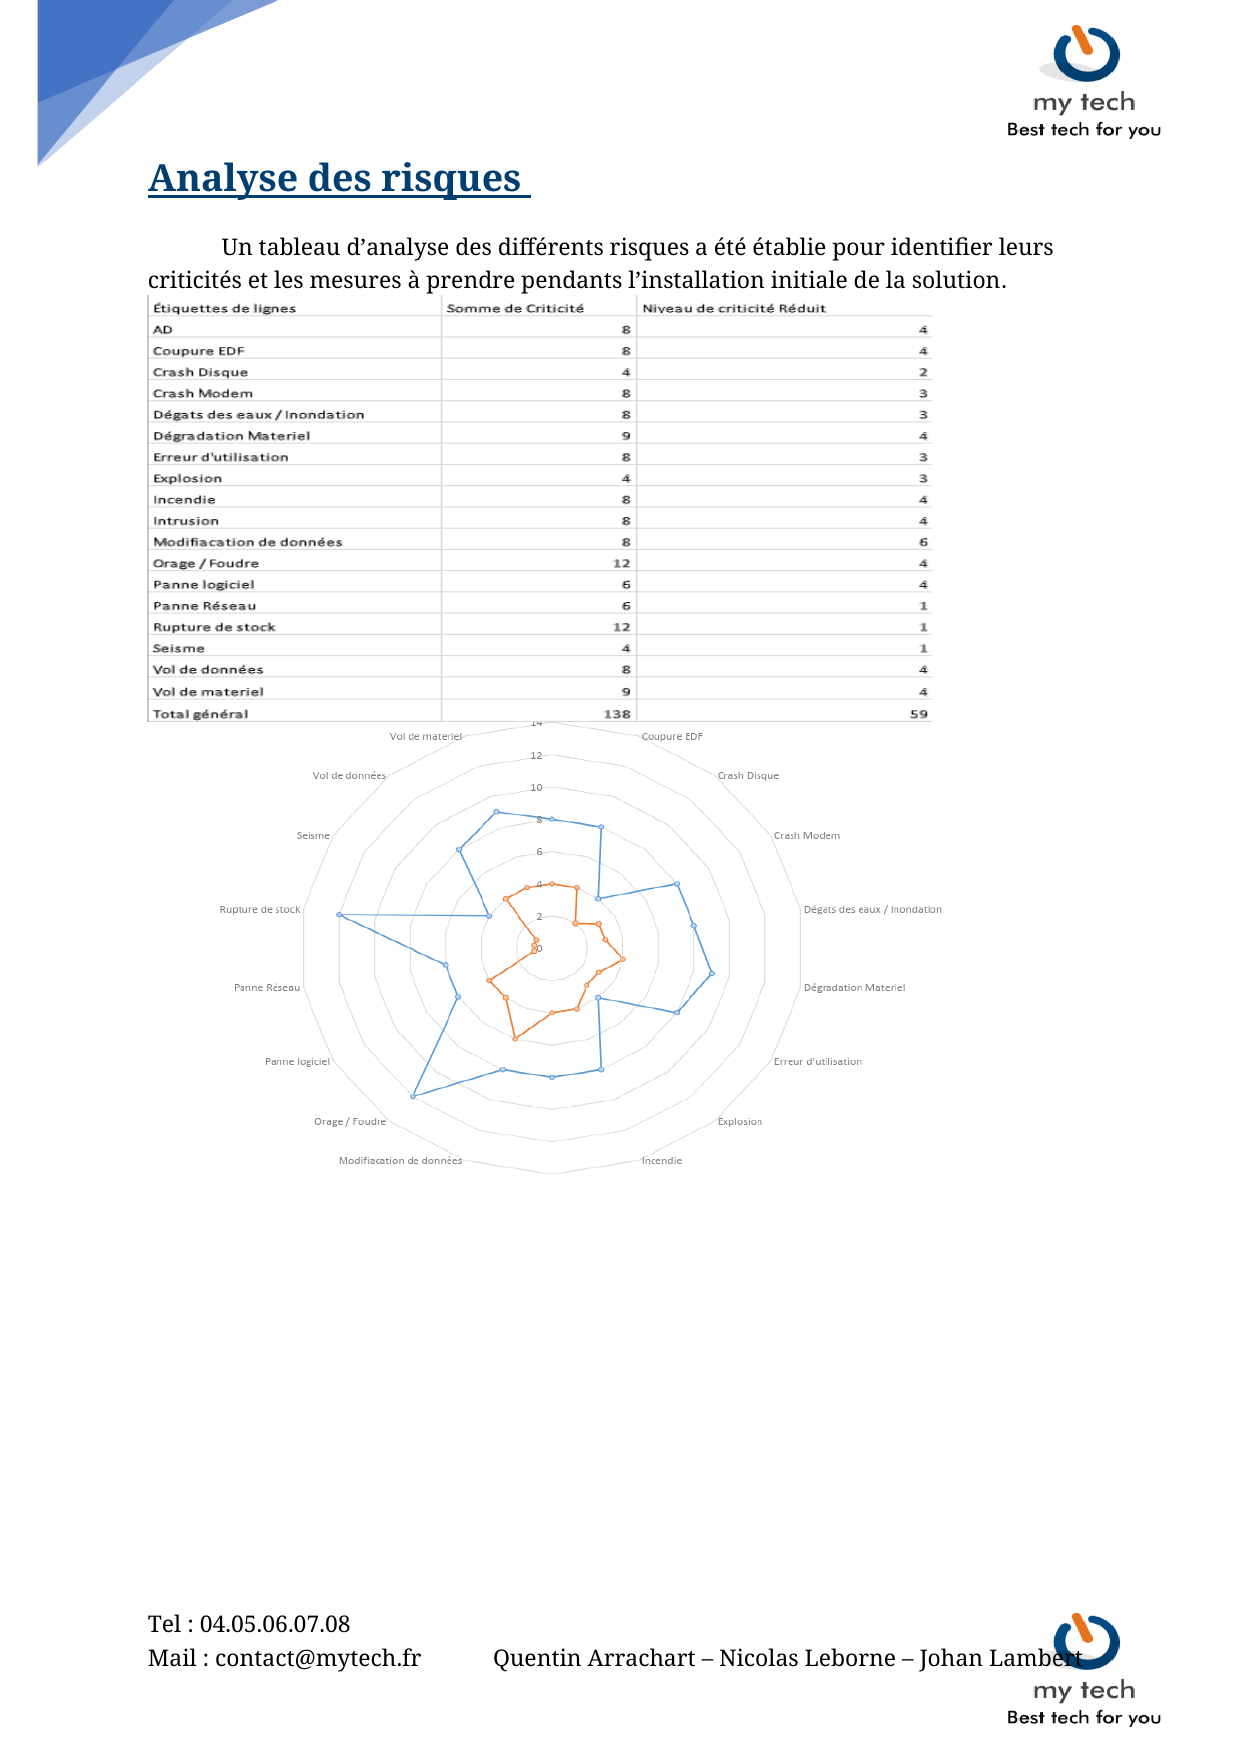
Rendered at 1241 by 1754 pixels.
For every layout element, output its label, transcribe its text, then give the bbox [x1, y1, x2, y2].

subtitle Analyse des risques [148, 152, 1093, 203]
text Un tableau d’analyse des différents risques a été établie pour identifier leurs criticités et les mesures à prendre pendants l’installation initiale de la solution. [148, 228, 1093, 722]
